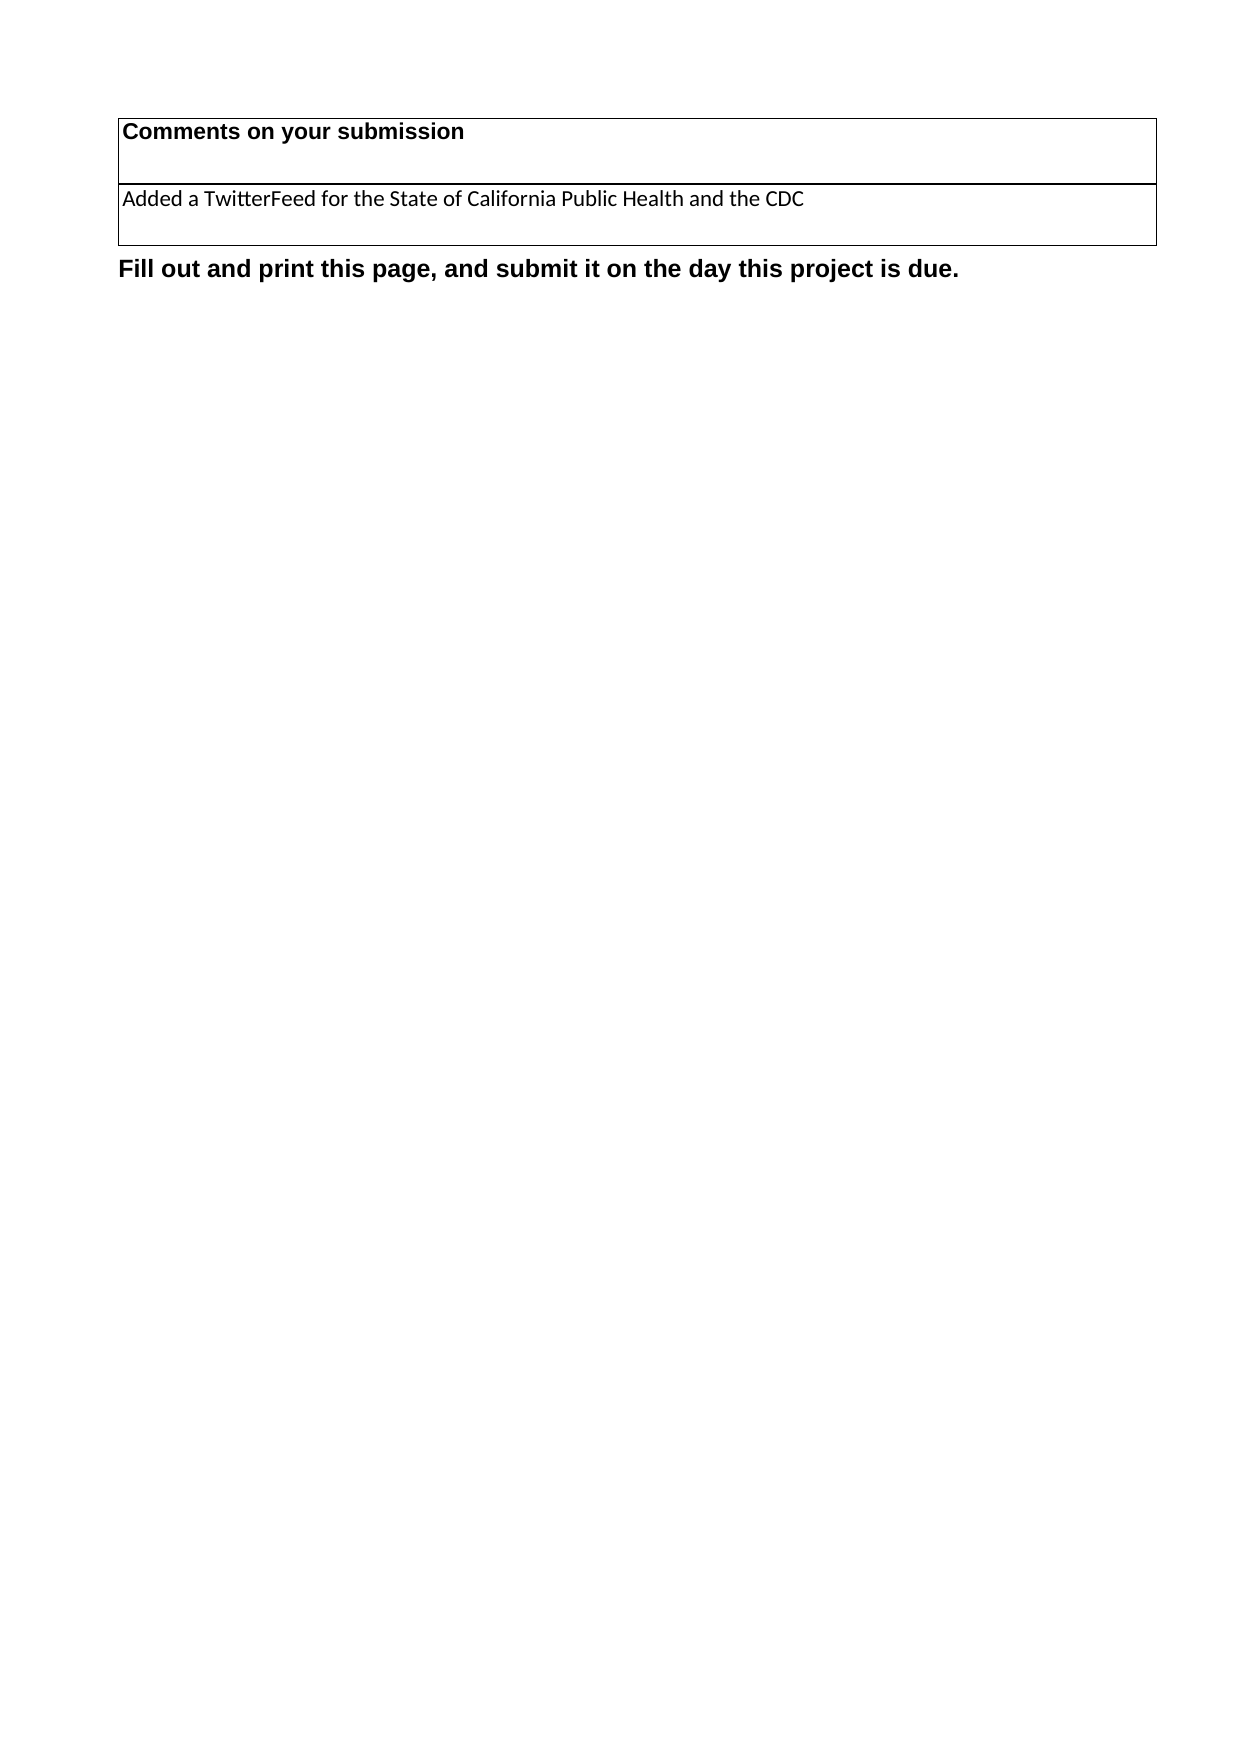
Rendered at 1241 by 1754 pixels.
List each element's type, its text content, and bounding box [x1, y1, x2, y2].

text Fill out and print this page, and submit it on the day this project is due. [118, 246, 1122, 286]
table_cell Added a TwitterFeed for the State of California Public Health and the CDC [119, 185, 1156, 245]
table_cell Comments on your submission [119, 119, 1156, 183]
